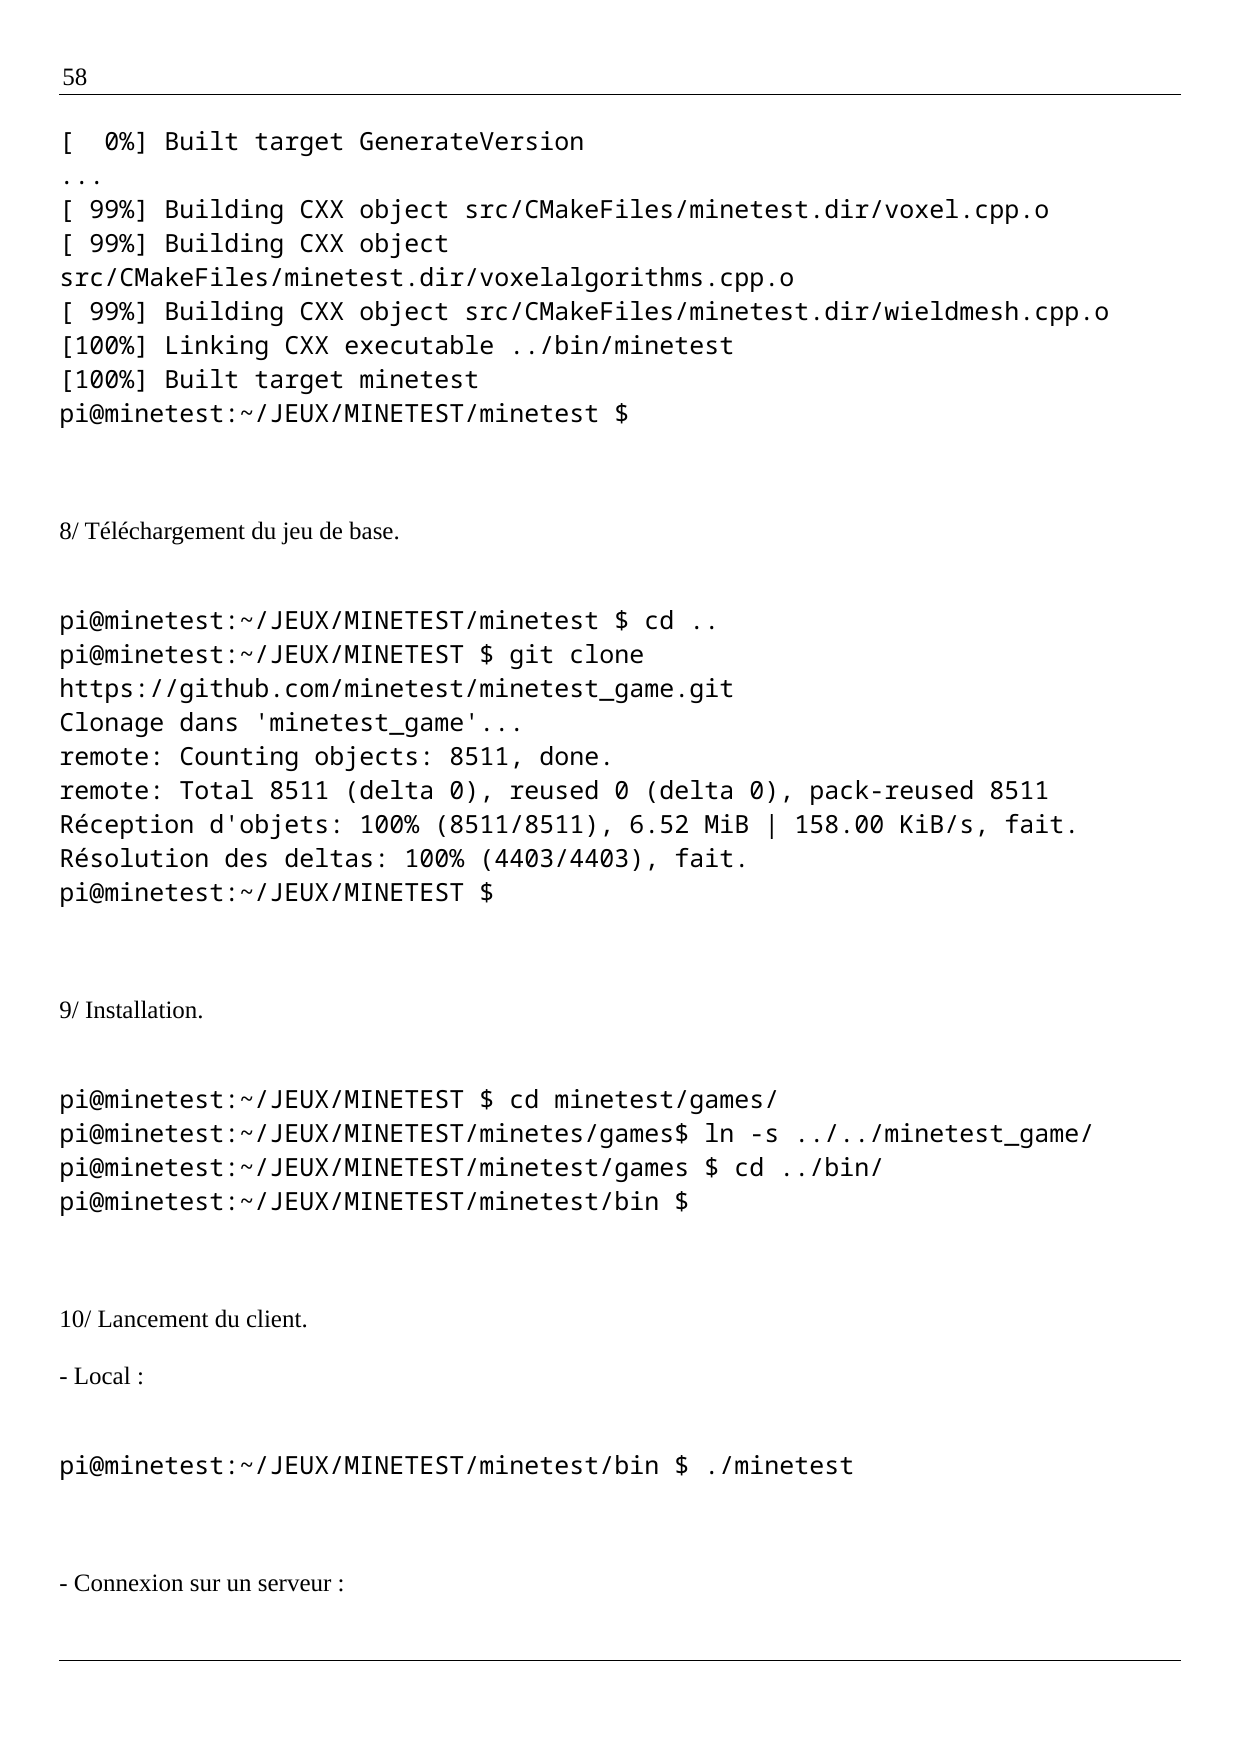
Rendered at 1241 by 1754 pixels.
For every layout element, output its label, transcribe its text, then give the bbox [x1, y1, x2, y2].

text pi@minetest:~/JEUX/MINETEST/minetest $ cd .. [59, 602, 1181, 636]
text remote: Counting objects: 8511, done. [59, 738, 1181, 773]
text [ 99%] Building CXX object src/CMakeFiles/minetest.dir/voxel.cpp.o [59, 191, 1181, 225]
text Réception d'objets: 100% (8511/8511), 6.52 MiB | 158.00 KiB/s, fait. [59, 807, 1181, 841]
text pi@minetest:~/JEUX/MINETEST/minetest $ [59, 396, 1181, 430]
text - Connexion sur un serveur : [59, 1568, 1181, 1597]
text [ 99%] Building CXX object src/CMakeFiles/minetest.dir/wieldmesh.cpp.o [59, 293, 1181, 328]
text ... [59, 157, 1181, 191]
text [100%] Linking CXX executable ../bin/minetest [59, 328, 1181, 362]
text pi@minetest:~/JEUX/MINETEST/minetes/games$ ln -s ../../minetest_game/ [59, 1115, 1181, 1149]
text pi@minetest:~/JEUX/MINETEST/minetest/bin $ [59, 1183, 1181, 1218]
text Clonage dans 'minetest_game'... [59, 704, 1181, 738]
text [ 99%] Building CXX object src/CMakeFiles/minetest.dir/voxelalgorithms.cpp.o [59, 225, 1181, 293]
text pi@minetest:~/JEUX/MINETEST/minetest/games $ cd ../bin/ [59, 1149, 1181, 1183]
text remote: Total 8511 (delta 0), reused 0 (delta 0), pack-reused 8511 [59, 773, 1181, 807]
text 9/ Installation. [59, 995, 1181, 1024]
text pi@minetest:~/JEUX/MINETEST $ git clone https://github.com/minetest/minetest_game.git [59, 636, 1181, 704]
text 10/ Lancement du client. [59, 1304, 1181, 1333]
text pi@minetest:~/JEUX/MINETEST $ cd minetest/games/ [59, 1081, 1181, 1115]
text [100%] Built target minetest [59, 362, 1181, 396]
text [ 0%] Built target GenerateVersion [59, 123, 1181, 157]
text - Local : [59, 1361, 1181, 1390]
text pi@minetest:~/JEUX/MINETEST/minetest/bin $ ./minetest [59, 1448, 1181, 1482]
text Résolution des deltas: 100% (4403/4403), fait. [59, 841, 1181, 875]
text 8/ Téléchargement du jeu de base. [59, 516, 1181, 545]
text pi@minetest:~/JEUX/MINETEST $ [59, 875, 1181, 909]
